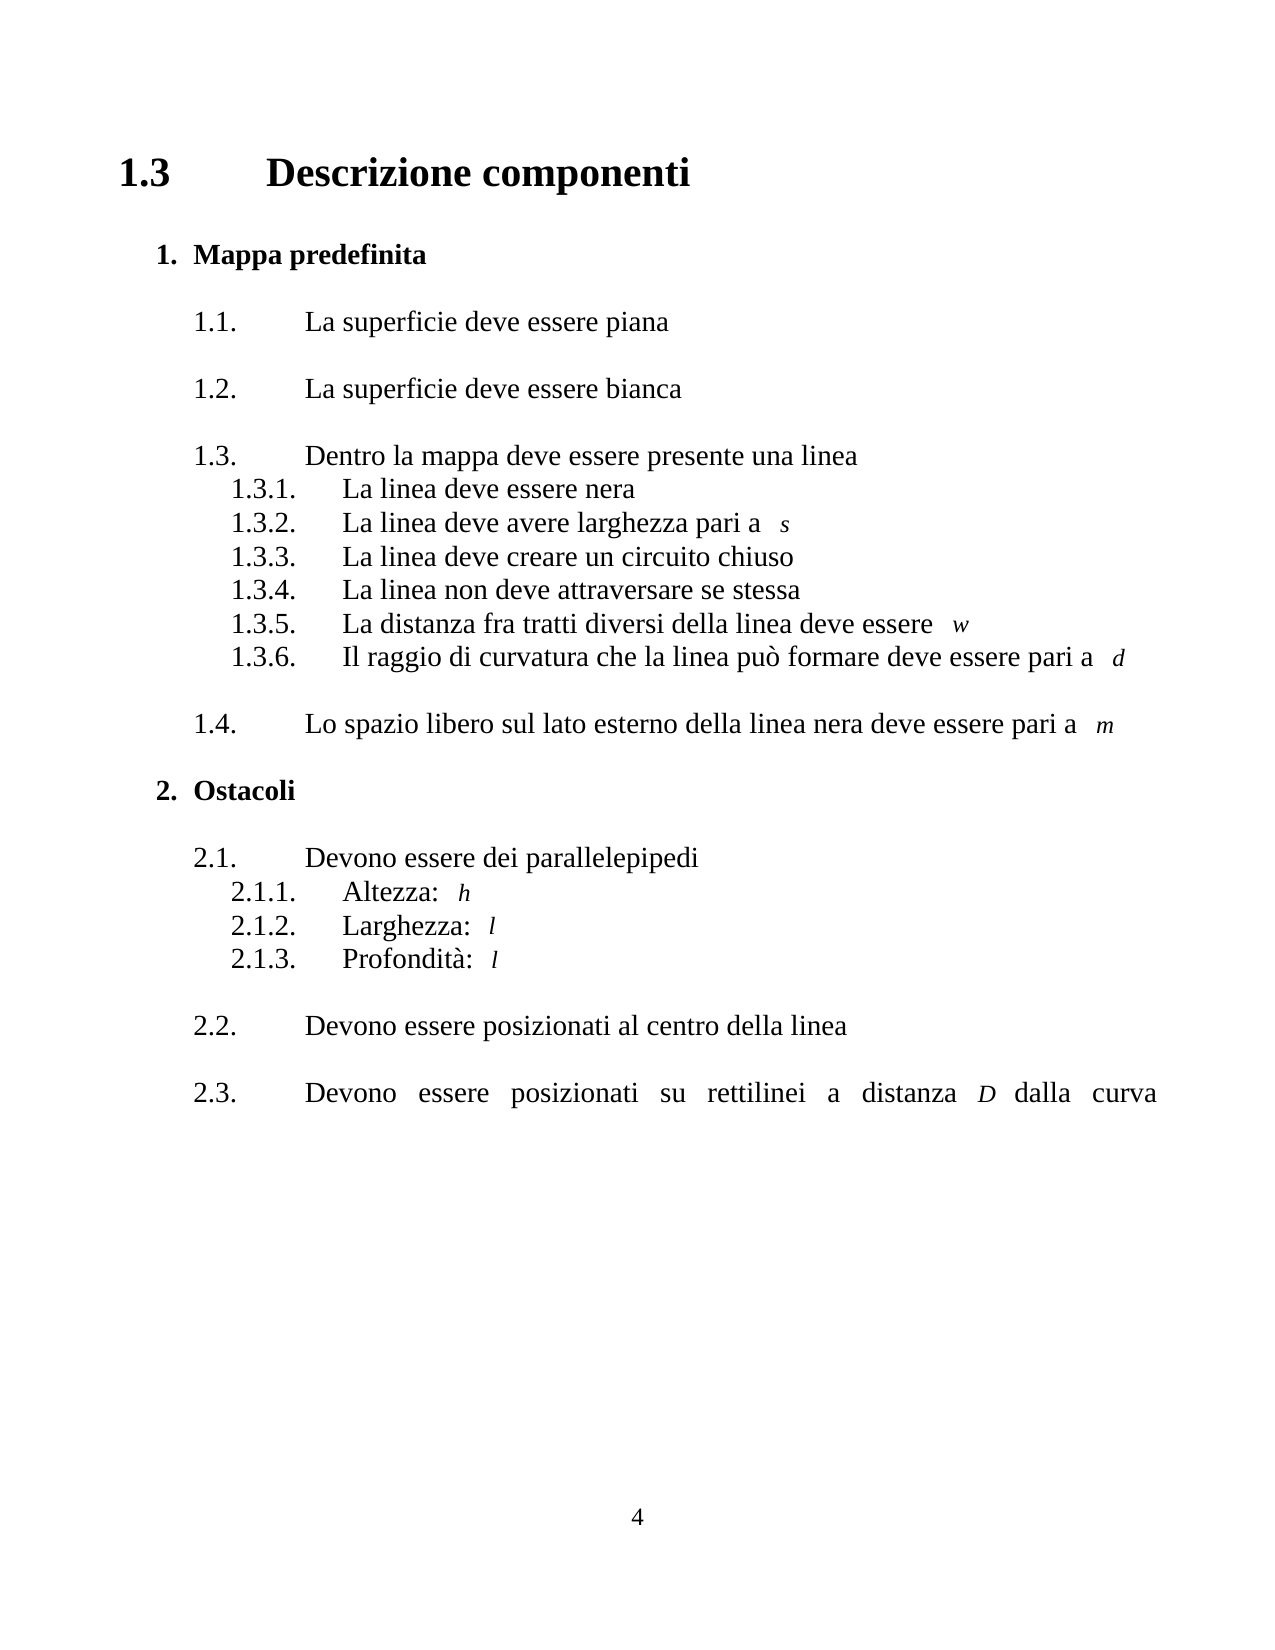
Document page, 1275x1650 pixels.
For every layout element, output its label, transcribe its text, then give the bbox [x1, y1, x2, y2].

list Devono essere dei parallelepipedi [193, 841, 1157, 874]
list Dentro la mappa deve essere presente una linea [193, 438, 1157, 472]
list Mappa predefinita [156, 237, 1157, 270]
list Profondità: [231, 941, 1157, 1008]
list Lo spazio libero sul lato esterno della linea nera deve essere pari a [193, 706, 1157, 773]
list La distanza fra tratti diversi della linea deve essere [231, 606, 1157, 639]
list La linea non deve attraversare se stessa [231, 572, 1157, 606]
list Devono essere posizionati al centro della linea [193, 1008, 1157, 1042]
list La superficie deve essere bianca [193, 371, 1157, 404]
list Altezza: [231, 874, 1157, 908]
list La superficie deve essere piana [193, 304, 1157, 337]
list Larghezza: [231, 908, 1157, 941]
list Ostacoli [156, 773, 1157, 841]
subtitle 1.3 Descrizione componenti [118, 148, 1157, 196]
list La linea deve creare un circuito chiuso [231, 539, 1157, 572]
list Devono essere posizionati su rettilinei a distanzadalla curva [193, 1075, 1157, 1176]
list La linea deve avere larghezza pari a [231, 505, 1157, 539]
list La linea deve essere nera [231, 472, 1157, 505]
list Il raggio di curvatura che la linea può formare deve essere pari a [231, 639, 1157, 706]
